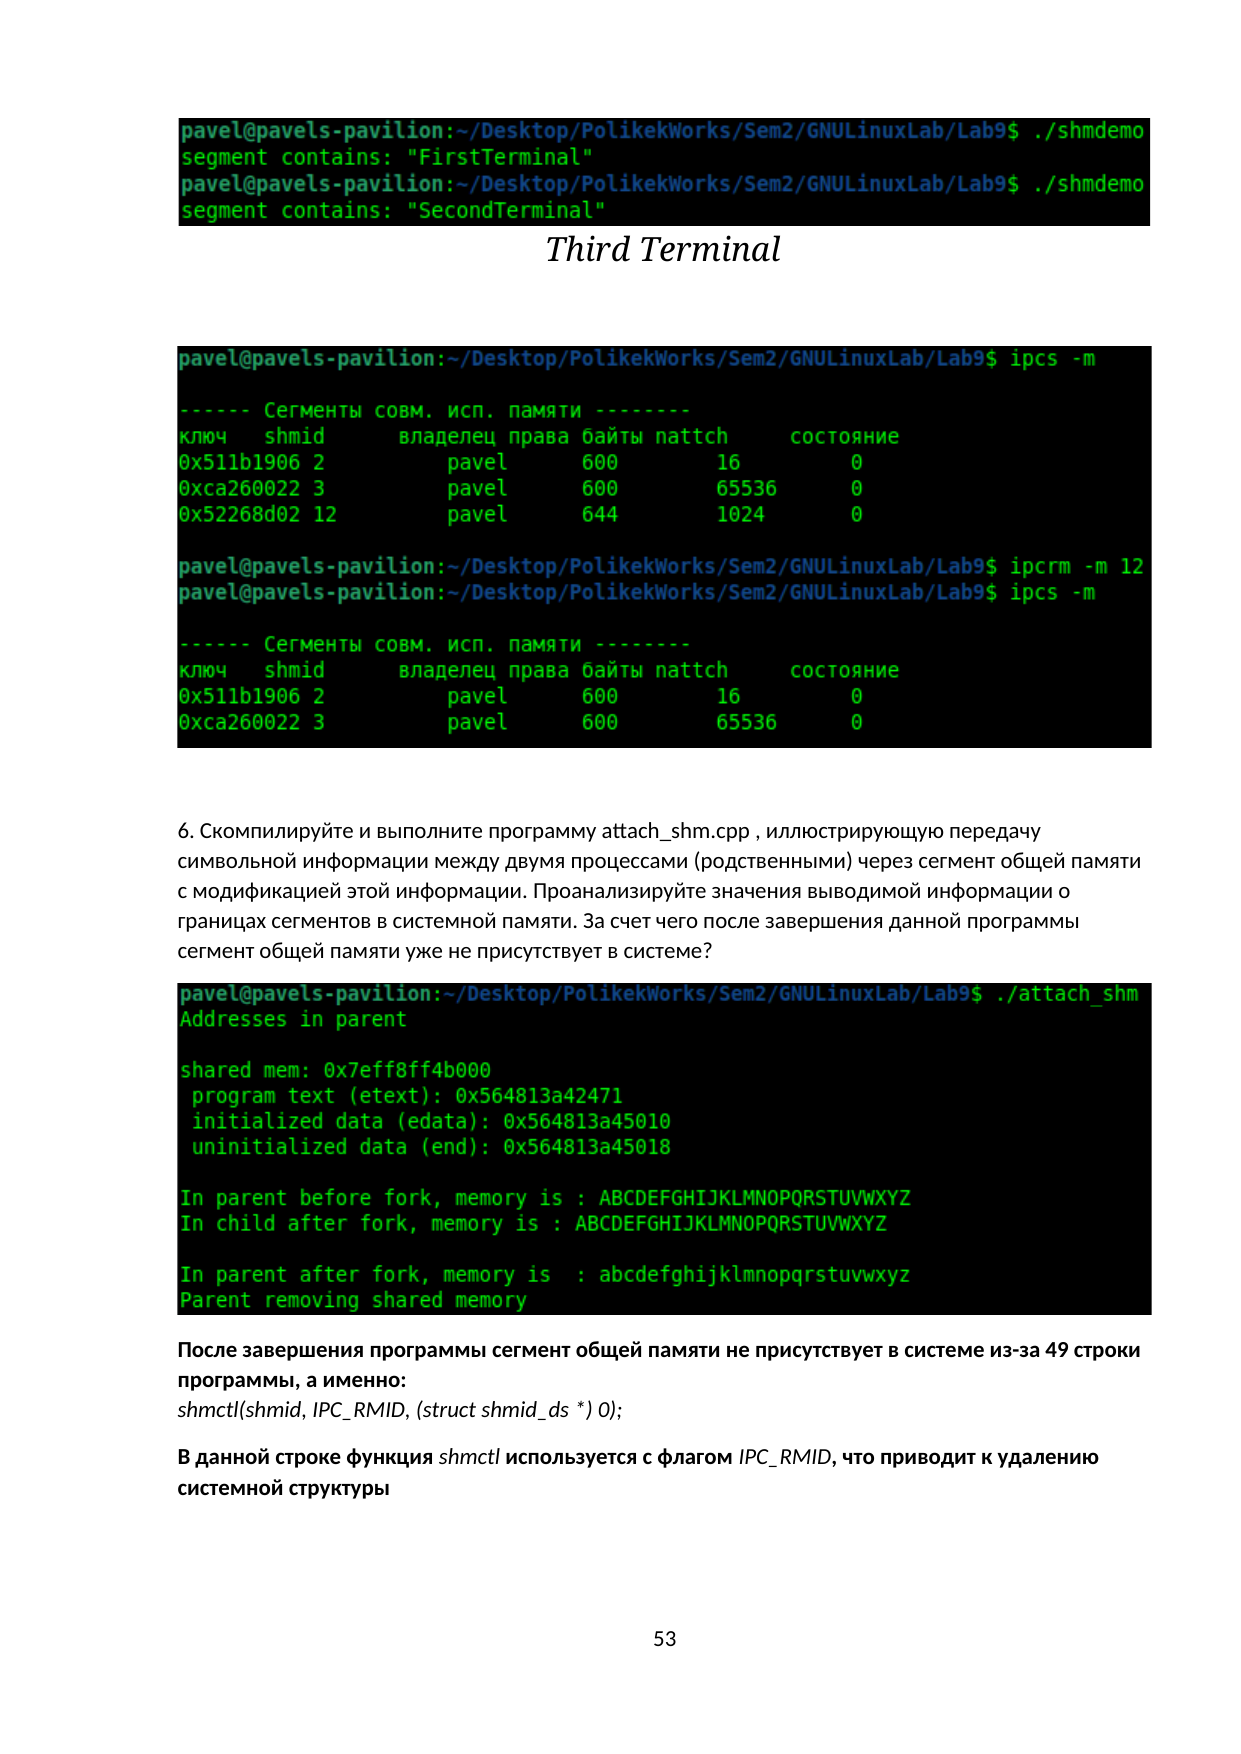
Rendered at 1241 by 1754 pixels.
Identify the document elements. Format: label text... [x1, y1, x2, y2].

picture [177, 983, 1152, 1315]
text После завершения программы сегмент общей памяти не присутствует в системе из-за 49 строки программы, а именно: shmctl(shmid, IPC_RMID, (struct shmid_ds *) 0); [177, 1315, 1152, 1424]
text Third Terminal [178, 226, 1150, 271]
text В данной строке функция shmctl используется с флагом IPC_RMID, что приводит к удалению системной структуры [177, 1442, 1152, 1501]
picture [178, 118, 1151, 226]
text 6. Скомпилируйте и выполните программу attach_shm.cpp , иллюстрирующую передачу символьной информации между двумя процессами (родственными) через сегмент общей памяти с модификацией этой информации. Проанализируйте значения выводимой информации о границах сегментов в системной памяти. За счет чего после завершения данной программы сегмент общей памяти уже не присутствует в системе? [177, 816, 1152, 964]
picture [177, 346, 1152, 748]
